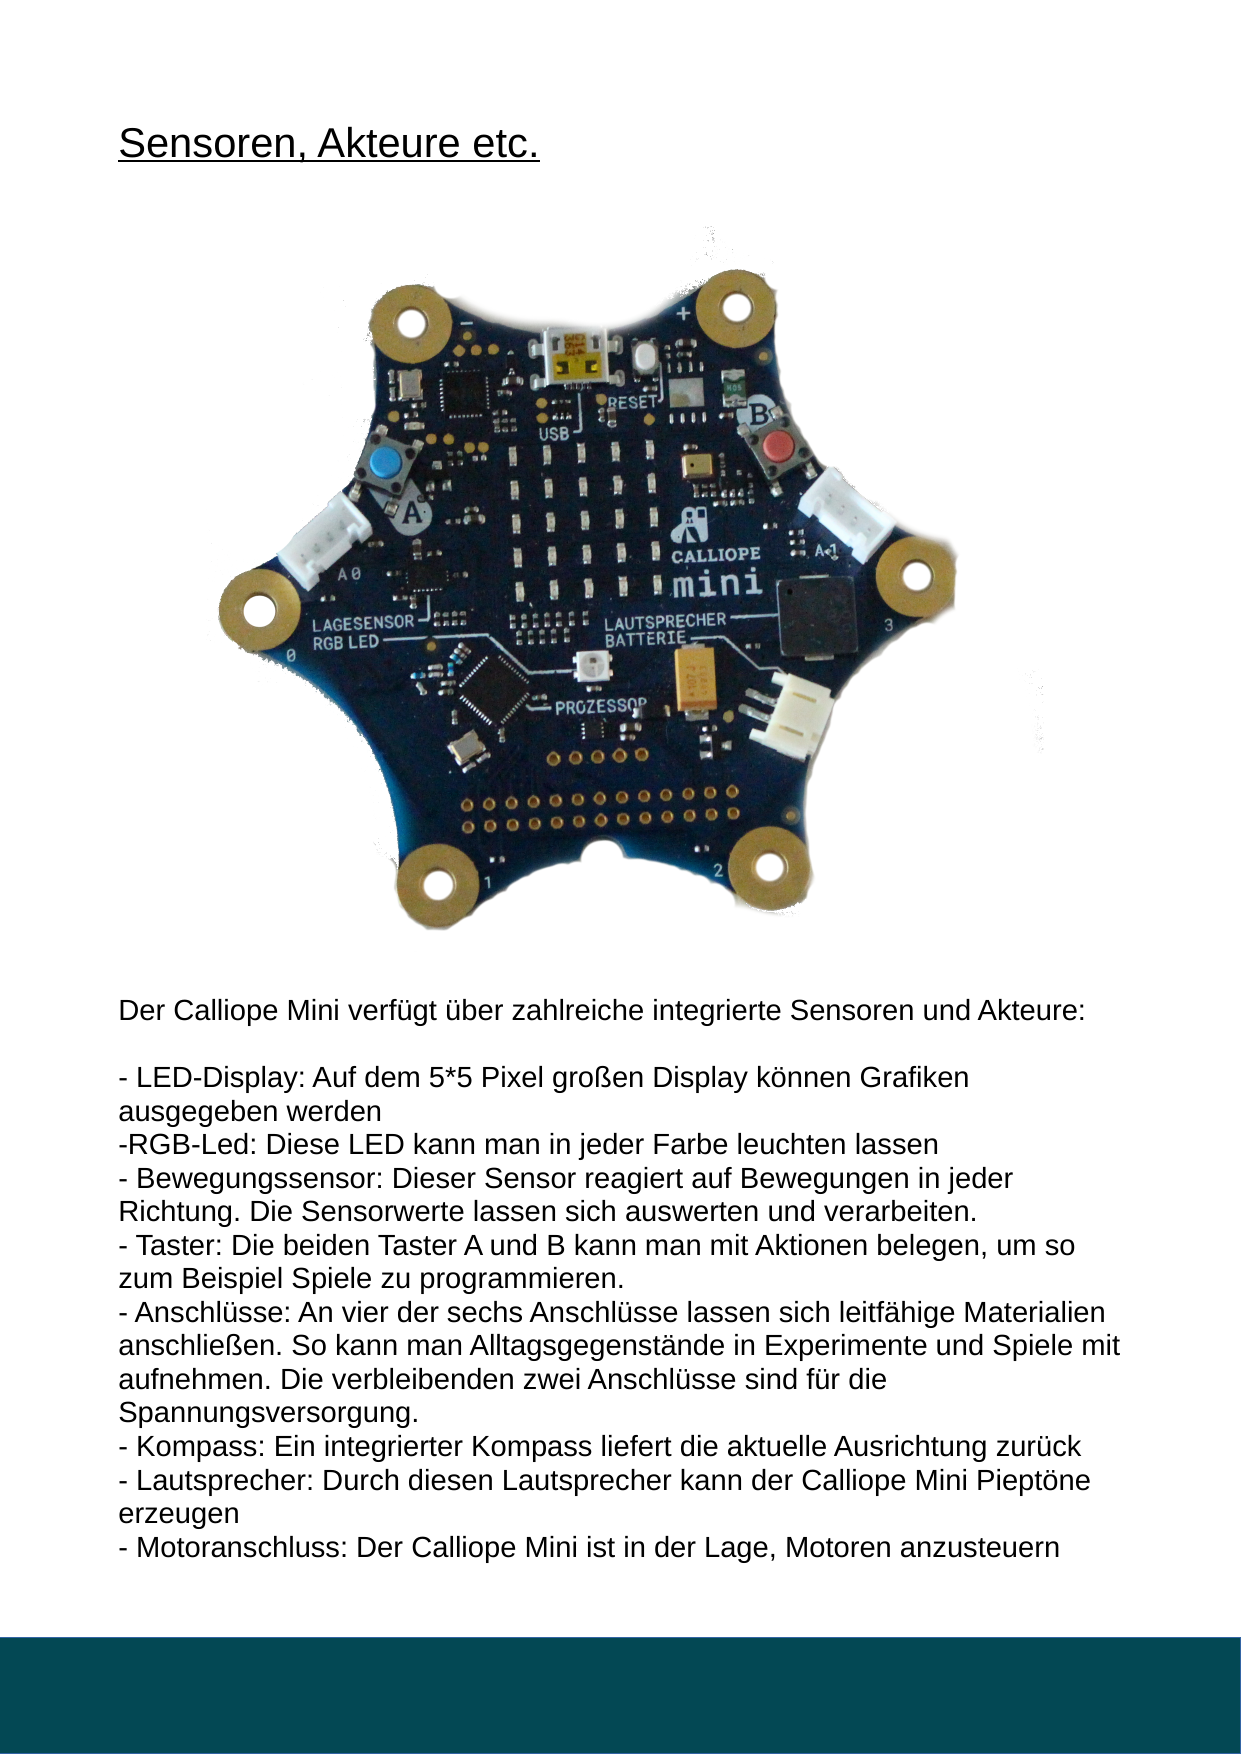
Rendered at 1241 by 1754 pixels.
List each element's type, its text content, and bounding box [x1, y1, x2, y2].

text - Kompass: Ein integrierter Kompass liefert die aktuelle Ausrichtung zurück [118, 1429, 1122, 1463]
text - Bewegungssensor: Dieser Sensor reagiert auf Bewegungen in jeder Richtung. Die Sensorwerte lassen sich auswerten und verarbeiten. [118, 1161, 1122, 1228]
text - LED-Display: Auf dem 5*5 Pixel großen Display können Grafiken ausgegeben werden [118, 1060, 1122, 1127]
text Der Calliope Mini verfügt über zahlreiche integrierte Sensoren und Akteure: [118, 993, 1122, 1027]
text - Motoranschluss: Der Calliope Mini ist in der Lage, Motoren anzusteuern [118, 1530, 1122, 1563]
text - Taster: Die beiden Taster A und B kann man mit Aktionen belegen, um so zum Beispiel Spiele zu programmieren. [118, 1228, 1122, 1295]
text Sensoren, Akteure etc. [118, 118, 1122, 166]
text - Anschlüsse: An vier der sechs Anschlüsse lassen sich leitfähige Materialien anschließen. So kann man Alltagsgegenstände in Experimente und Spiele mit aufnehmen. Die verbleibenden zwei Anschlüsse sind für die Spannungsversorgung. [118, 1295, 1122, 1429]
picture [196, 207, 1044, 960]
text - Lautsprecher: Durch diesen Lautsprecher kann der Calliope Mini Pieptöne erzeugen [118, 1463, 1122, 1530]
text -RGB-Led: Diese LED kann man in jeder Farbe leuchten lassen [118, 1127, 1122, 1161]
